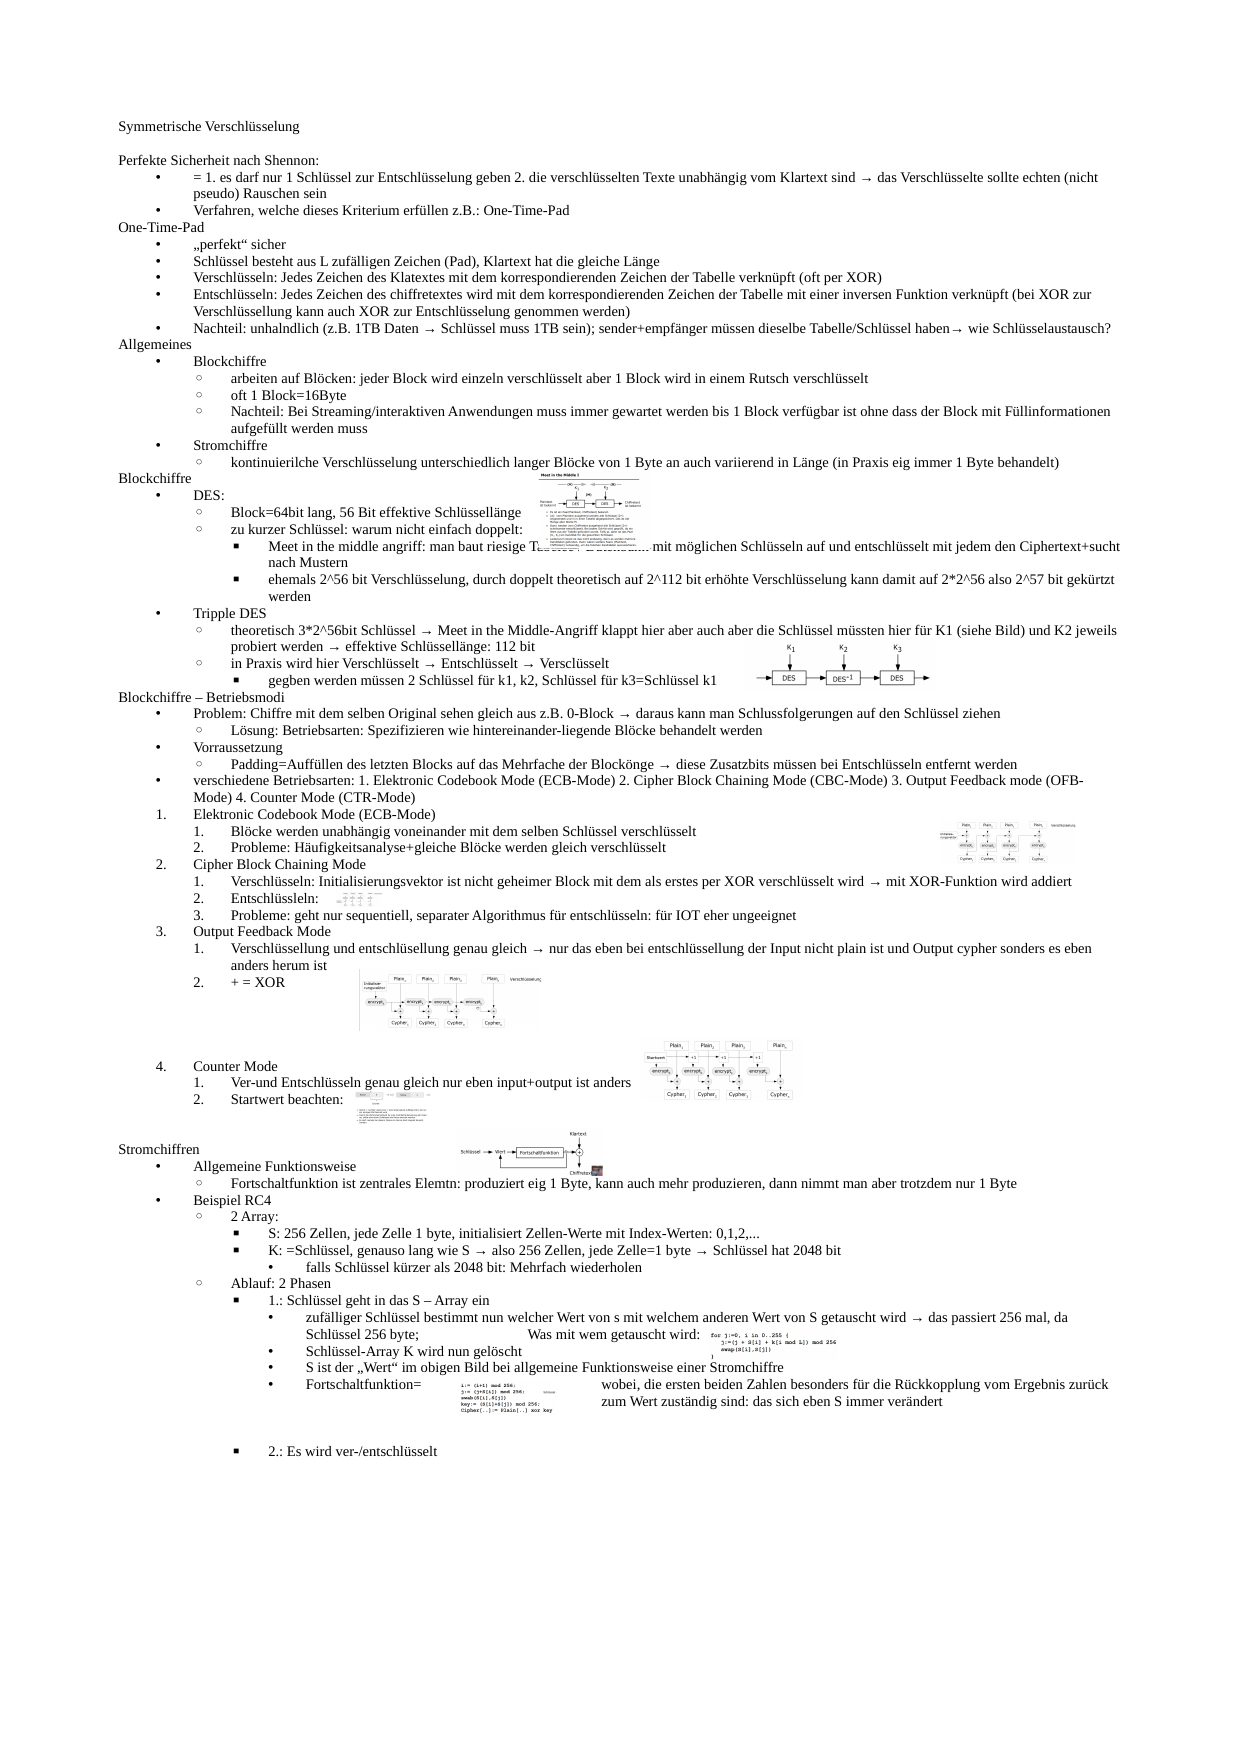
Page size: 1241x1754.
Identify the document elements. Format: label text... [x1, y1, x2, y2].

list + = XOR [193, 973, 359, 990]
list Beispiel RC4 [156, 1191, 1122, 1208]
text Perfekte Sicherheit nach Shennon: [118, 152, 1122, 168]
list S ist der „Wert“ im obigen Bild bei allgemeine Funktionsweise einer Stromchiffre [268, 1359, 1122, 1376]
list Entschlüsseln: Jedes Zeichen des chiffretextes wird mit dem korrespondierenden Zeichen der Tabelle mit einer inversen Funktion verknüpft (bei XOR zur Verschlüssellung kann auch XOR zur Entschlüsselung genommen werden) [156, 286, 1122, 319]
list „perfekt“ sicher [156, 236, 1122, 252]
list Ver-und Entschlüsseln genau gleich nur eben input+output ist anders [193, 1074, 641, 1091]
list [802, 1074, 1122, 1091]
text Symmetrische Verschlüsselung [118, 118, 1122, 135]
list Verschlüsseln: Jedes Zeichen des Klatextes mit dem korrespondierenden Zeichen der Tabelle verknüpft (oft per XOR) [156, 269, 1122, 286]
picture [538, 472, 652, 550]
text [603, 1141, 1122, 1158]
text Blockchiffre – Betriebsmodi [118, 688, 1122, 705]
list Schlüssel besteht aus L zufälligen Zeichen (Pad), Klartext hat die gleiche Länge [156, 252, 1122, 269]
text Allgemeines [118, 336, 1122, 353]
list Entschlüssleln: [193, 889, 1122, 906]
text Stromchiffren [118, 1141, 454, 1158]
list 2.: Es wird ver-/entschlüsselt [231, 1443, 1122, 1460]
list Blockchiffre [156, 353, 1122, 370]
list [802, 1057, 1122, 1074]
list Nachteil: unhalndlich (z.B. 1TB Daten → Schlüssel muss 1TB sein); sender+empfänger müssen dieselbe Tabelle/Schlüssel haben→ wie Schlüsselaustausch? [156, 319, 1122, 336]
picture [336, 891, 383, 908]
list [603, 1158, 1122, 1175]
picture [353, 1091, 431, 1124]
list Schlüssel-Array K wird nun gelöscht [268, 1342, 708, 1359]
list Blöcke werden unabhängig voneinander mit dem selben Schlüssel verschlüsselt [193, 822, 939, 839]
list Probleme: Häufigkeitsanalyse+gleiche Blöcke werden gleich verschlüsselt [193, 839, 939, 856]
list [652, 504, 1122, 521]
picture [454, 1127, 603, 1176]
list falls Schlüssel kürzer als 2048 bit: Mehrfach wiederholen [268, 1258, 1122, 1275]
picture [708, 1329, 838, 1361]
list [542, 973, 1122, 990]
list Tripple DES [156, 604, 1122, 621]
list Startwert beachten: [193, 1091, 353, 1108]
list Lösung: Betriebsarten: Spezifizieren wie hintereinander-liegende Blöcke behandelt werden [193, 722, 1122, 739]
list Fortschaltfunktion= wobei, die ersten beiden Zahlen besonders für die Rückkopplung vom Ergebnis zurück zum Wert zuständig sind: das sich eben S immer verändert [268, 1376, 1122, 1409]
list Elektronic Codebook Mode (ECB-Mode) [156, 806, 1122, 822]
list ehemals 2^56 bit Verschlüsselung, durch doppelt theoretisch auf 2^112 bit erhöhte Verschlüsselung kann damit auf 2*2^56 also 2^57 bit gekürtzt werden [231, 571, 1122, 604]
list = 1. es darf nur 1 Schlüssel zur Entschlüsselung geben 2. die verschlüsselten Texte unabhängig vom Klartext sind → das Verschlüsselte sollte echten (nicht pseudo) Rauschen sein [156, 168, 1122, 202]
list [838, 1342, 1122, 1359]
picture [743, 638, 937, 690]
list theoretisch 3*2^56bit Schlüssel → Meet in the Middle-Angriff klappt hier aber auch aber die Schlüssel müssten hier für K1 (siehe Bild) und K2 jeweils probiert werden → effektive Schlüssellänge: 112 bit [193, 621, 1122, 655]
list oft 1 Block=16Byte [193, 386, 1122, 403]
list Counter Mode [156, 1057, 641, 1074]
list Verfahren, welche dieses Kriterium erfüllen z.B.: One-Time-Pad [156, 202, 1122, 219]
picture [641, 1037, 802, 1102]
list Vorraussetzung [156, 739, 1122, 755]
list Problem: Chiffre mit dem selben Original sehen gleich aus z.B. 0-Block → daraus kann man Schlussfolgerungen auf den Schlüssel ziehen [156, 705, 1122, 722]
list arbeiten auf Blöcken: jeder Block wird einzeln verschlüsselt aber 1 Block wird in einem Rutsch verschlüsselt [193, 370, 1122, 386]
list S: 256 Zellen, jede Zelle 1 byte, initialisiert Zellen-Werte mit Index-Werten: 0,1,2,... [231, 1225, 1122, 1242]
list Output Feedback Mode [156, 923, 1122, 940]
picture [359, 969, 542, 1031]
list Nachteil: Bei Streaming/interaktiven Anwendungen muss immer gewartet werden bis 1 Block verfügbar ist ohne dass der Block mit Füllinformationen aufgefüllt werden muss [193, 403, 1122, 437]
list Fortschaltfunktion ist zentrales Elemtn: produziert eig 1 Byte, kann auch mehr produzieren, dann nimmt man aber trotzdem nur 1 Byte [193, 1175, 1122, 1191]
list K: =Schlüssel, genauso lang wie S → also 256 Zellen, jede Zelle=1 byte → Schlüssel hat 2048 bit [231, 1242, 1122, 1258]
list 2 Array: [193, 1208, 1122, 1225]
picture [939, 819, 1076, 865]
list Probleme: geht nur sequentiell, separater Algorithmus für entschlüsseln: für IOT eher ungeeignet [193, 906, 1122, 923]
list [652, 487, 1122, 504]
list kontinuierilche Verschlüsselung unterschiedlich langer Blöcke von 1 Byte an auch variierend in Länge (in Praxis eig immer 1 Byte behandelt) [193, 453, 1122, 470]
picture [459, 1381, 557, 1417]
list Stromchiffre [156, 437, 1122, 453]
list [652, 521, 1122, 537]
list zufälliger Schlüssel bestimmt nun welcher Wert von s mit welchem anderen Wert von S getauscht wird → das passiert 256 mal, da Schlüssel 256 byte; Was mit wem getauscht wird: [268, 1309, 1122, 1342]
list Allgemeine Funktionsweise [156, 1158, 454, 1175]
list gegben werden müssen 2 Schlüssel für k1, k2, Schlüssel für k3=Schlüssel k1 [231, 672, 743, 688]
list Verschlüssellung und entschlüsellung genau gleich → nur das eben bei entschlüssellung der Input nicht plain ist und Output cypher sonders es eben anders herum ist [193, 940, 1122, 973]
list [937, 655, 1122, 672]
list Cipher Block Chaining Mode [156, 856, 1122, 873]
list [431, 1091, 1122, 1108]
text One-Time-Pad [118, 219, 1122, 236]
list 1.: Schlüssel geht in das S – Array ein [231, 1292, 1122, 1309]
text Blockchiffre [118, 470, 1122, 487]
list Ablauf: 2 Phasen [193, 1275, 1122, 1292]
list DES: [156, 487, 538, 504]
list in Praxis wird hier Verschlüsselt → Entschlüsselt → Versclüsselt [193, 655, 743, 672]
list Block=64bit lang, 56 Bit effektive Schlüssellänge [193, 504, 538, 521]
list Verschlüsseln: Initialisierungsvektor ist nicht geheimer Block mit dem als erstes per XOR verschlüsselt wird → mit XOR-Funktion wird addiert [193, 873, 1122, 889]
list Padding=Auffüllen des letzten Blocks auf das Mehrfache der Blockönge → diese Zusatzbits müssen bei Entschlüsseln entfernt werden [193, 755, 1122, 772]
list zu kurzer Schlüssel: warum nicht einfach doppelt: [193, 521, 538, 537]
list Meet in the middle angriff: man baut riesige Tabelee / Datenbank mit möglichen Schlüsseln auf und entschlüsselt mit jedem den Ciphertext+sucht nach Mustern [231, 537, 1122, 571]
list [937, 672, 1122, 688]
list verschiedene Betriebsarten: 1. Elektronic Codebook Mode (ECB-Mode) 2. Cipher Block Chaining Mode (CBC-Mode) 3. Output Feedback mode (OFB-Mode) 4. Counter Mode (CTR-Mode) [156, 772, 1122, 806]
